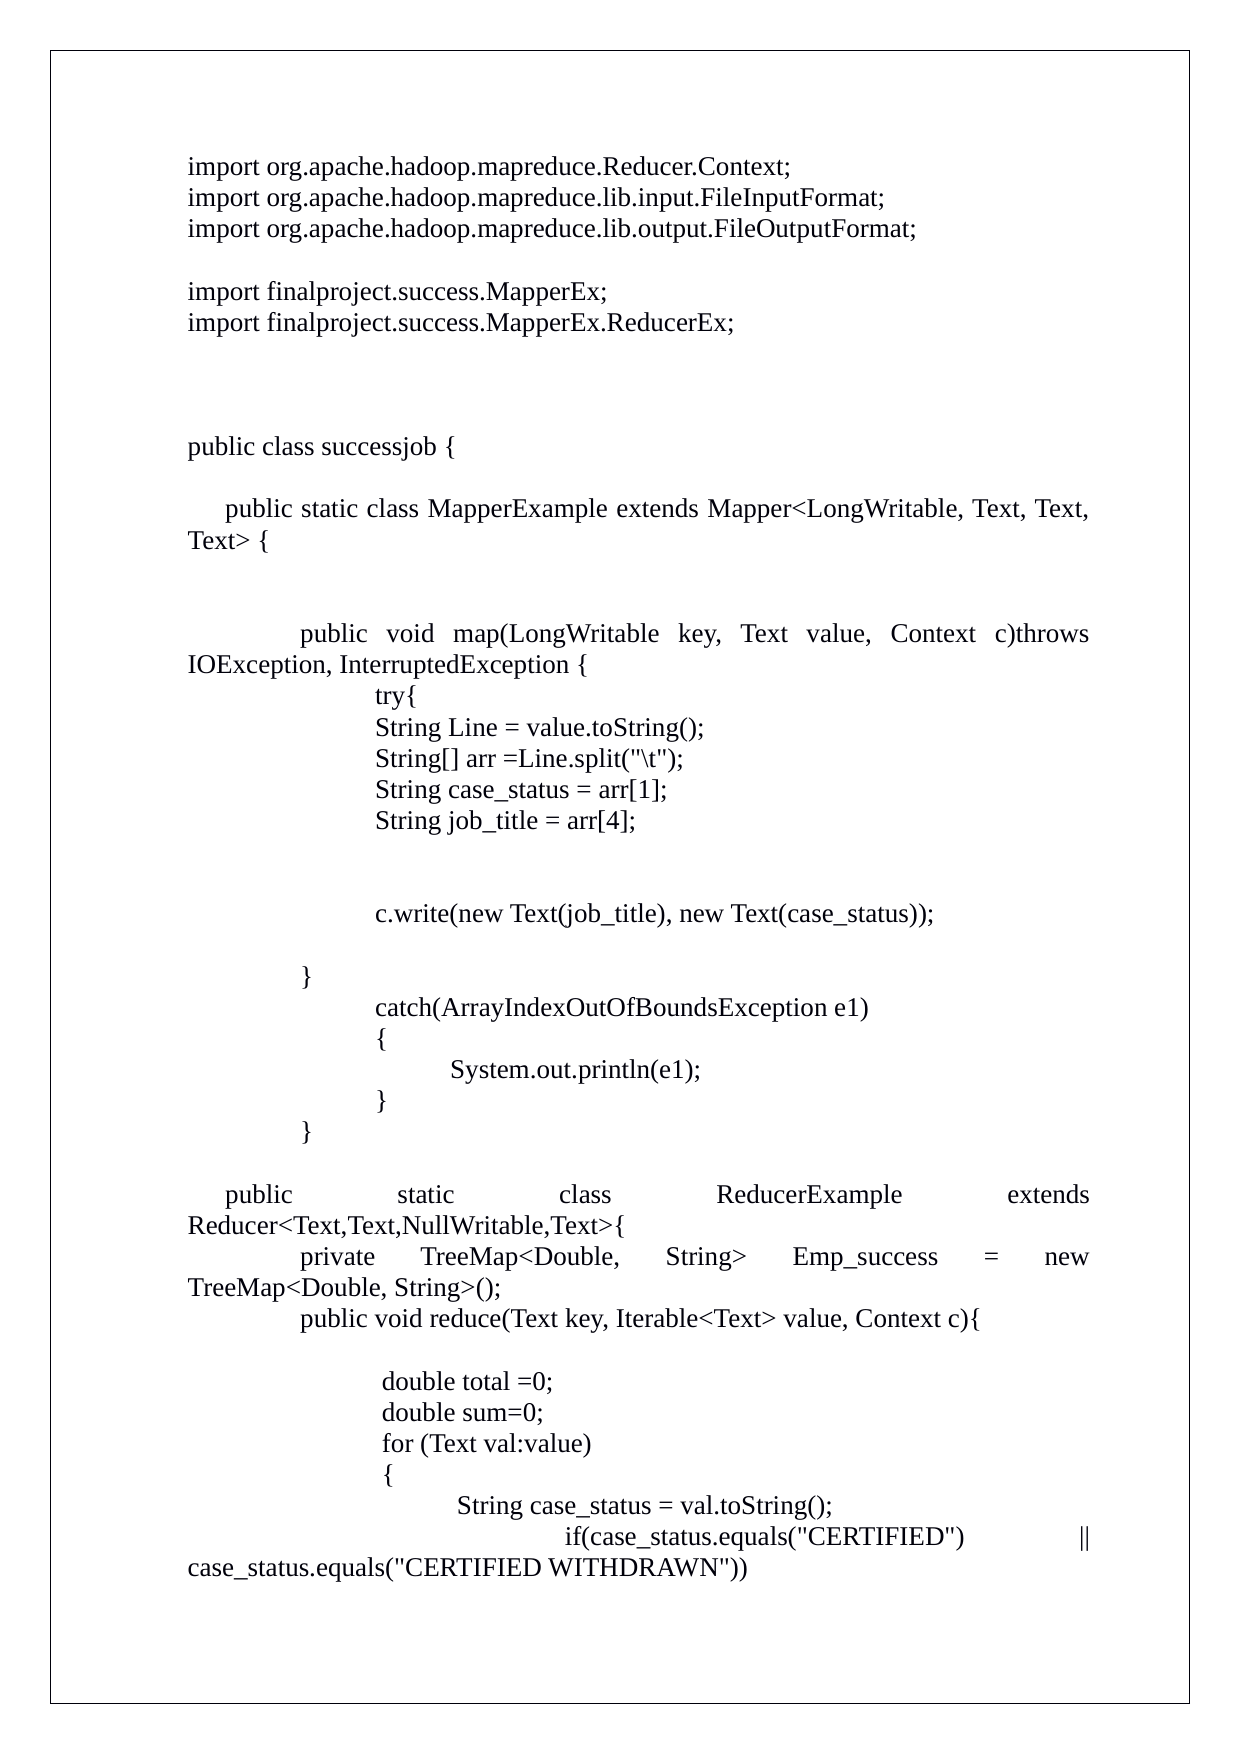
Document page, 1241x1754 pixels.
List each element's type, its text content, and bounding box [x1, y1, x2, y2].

text } [187, 1084, 1090, 1116]
text { [187, 1022, 1090, 1053]
text String job_title = arr[4]; [187, 804, 1090, 835]
text import org.apache.hadoop.mapreduce.lib.input.FileInputFormat; [187, 181, 1090, 212]
text String[] arr =Line.split("\t"); [187, 742, 1090, 773]
text public void reduce(Text key, Iterable<Text> value, Context c){ [187, 1302, 1090, 1333]
text for (Text val:value) [187, 1427, 1090, 1458]
text String case_status = val.toString(); [187, 1489, 1090, 1520]
text import finalproject.success.MapperEx.ReducerEx; [187, 306, 1090, 337]
text try{ [187, 679, 1090, 711]
text public static class MapperExample extends Mapper<LongWritable, Text, Text, Text> { [187, 493, 1090, 555]
text import org.apache.hadoop.mapreduce.Reducer.Context; [187, 150, 1090, 181]
text catch(ArrayIndexOutOfBoundsException e1) [187, 991, 1090, 1022]
text if(case_status.equals("CERTIFIED") ||case_status.equals("CERTIFIED WITHDRAWN")) [187, 1520, 1090, 1583]
text public void map(LongWritable key, Text value, Context c)throws IOException, InterruptedException { [187, 617, 1090, 679]
text double total =0; [187, 1365, 1090, 1396]
text } [187, 960, 1090, 991]
text } [187, 1116, 1090, 1147]
text import org.apache.hadoop.mapreduce.lib.output.FileOutputFormat; [187, 212, 1090, 243]
text { [187, 1458, 1090, 1489]
text public static class ReducerExample extends Reducer<Text,Text,NullWritable,Text>{ [187, 1178, 1090, 1240]
text String Line = value.toString(); [187, 711, 1090, 742]
text String case_status = arr[1]; [187, 773, 1090, 804]
text import finalproject.success.MapperEx; [187, 274, 1090, 306]
text c.write(new Text(job_title), new Text(case_status)); [187, 897, 1090, 929]
text private TreeMap<Double, String> Emp_success = new TreeMap<Double, String>(); [187, 1240, 1090, 1302]
text double sum=0; [187, 1396, 1090, 1427]
text public class successjob { [187, 430, 1090, 461]
text System.out.println(e1); [187, 1053, 1090, 1084]
